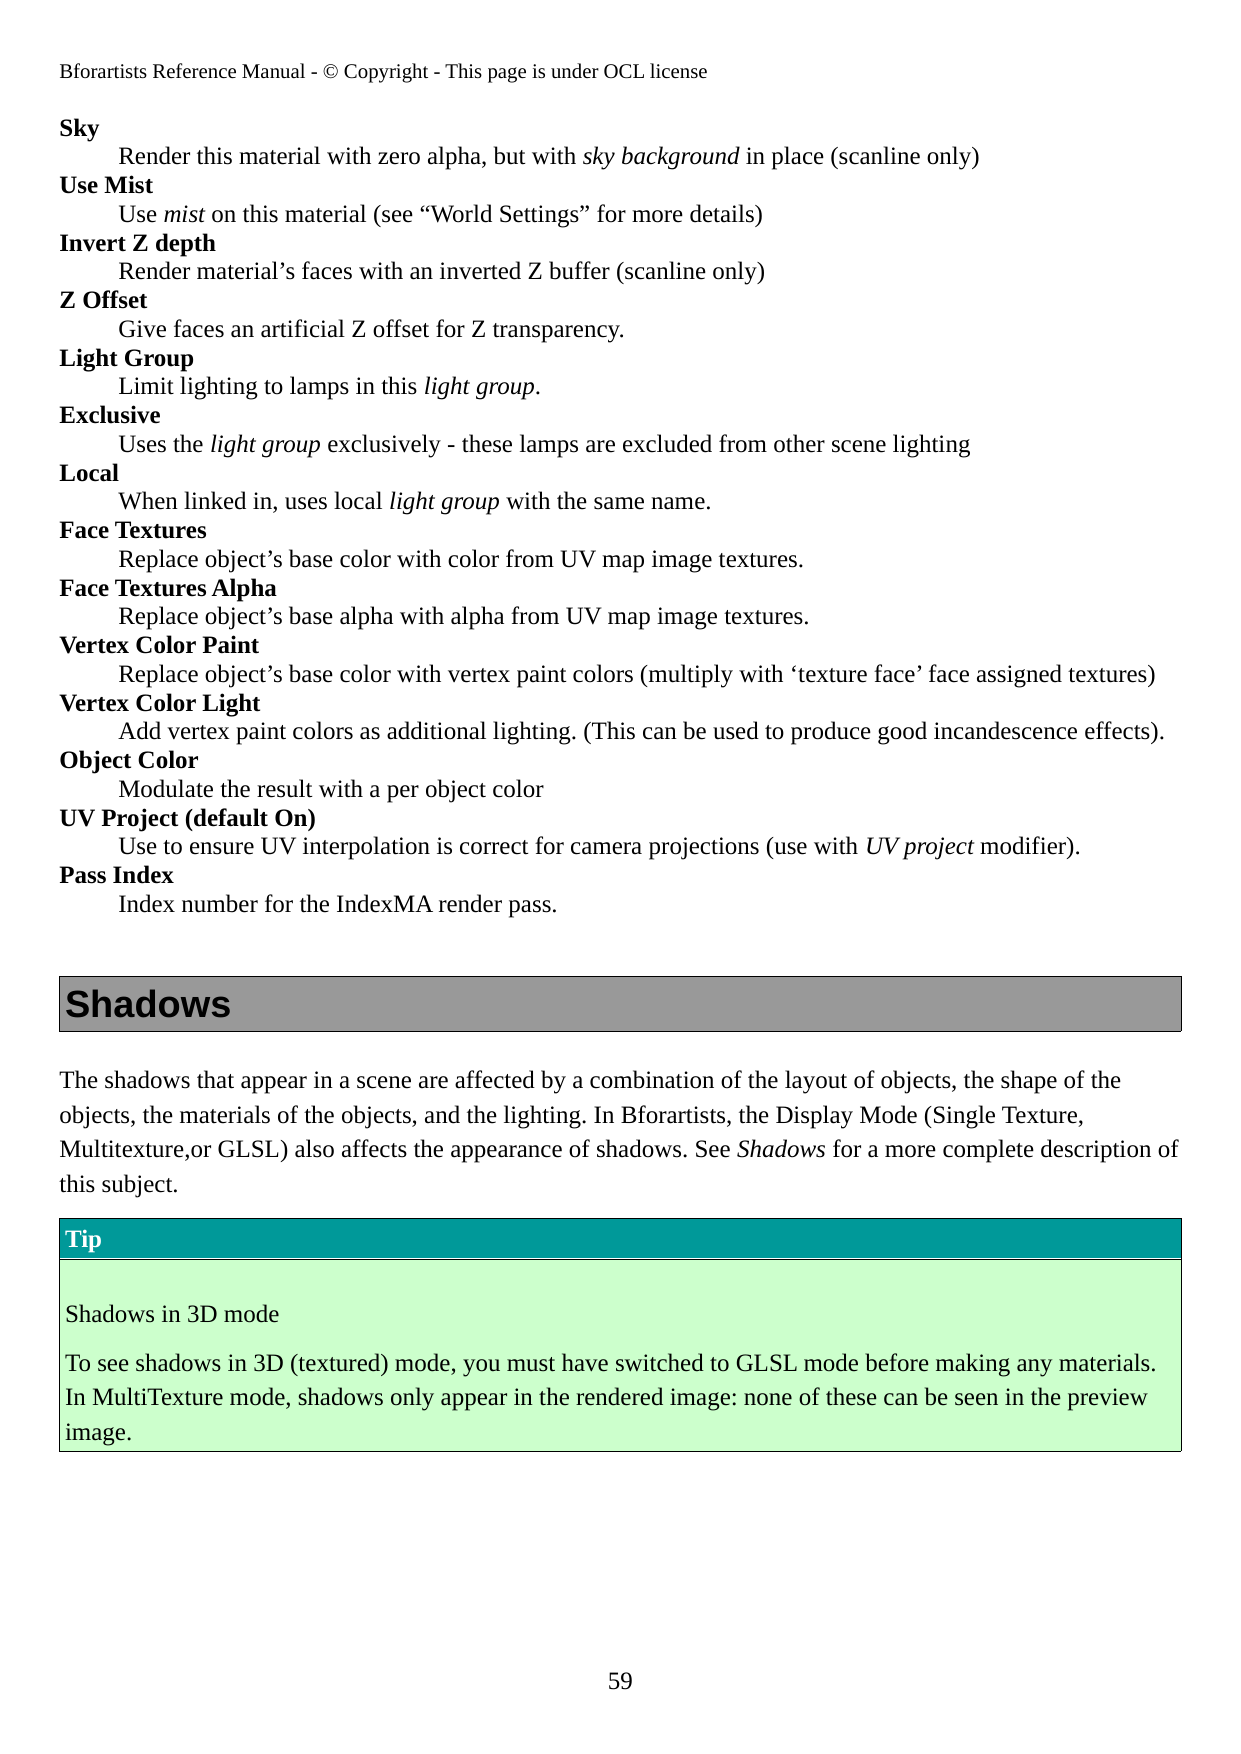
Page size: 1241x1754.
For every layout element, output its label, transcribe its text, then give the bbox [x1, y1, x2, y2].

list Limit lighting to lamps in this light group. [118, 371, 1181, 400]
subtitle Face Textures [59, 515, 1181, 544]
subtitle Vertex Color Paint [59, 630, 1181, 659]
subtitle Face Textures Alpha [59, 573, 1181, 601]
subtitle Z Offset [59, 285, 1181, 314]
list Replace object’s base color with vertex paint colors (multiply with ‘texture face’ face assigned textures) [118, 659, 1181, 688]
subtitle Invert Z depth [59, 228, 1181, 256]
list Modulate the result with a per object color [118, 774, 1181, 803]
subtitle Use Mist [59, 170, 1181, 199]
subtitle Exclusive [59, 400, 1181, 429]
list Render material’s faces with an inverted Z buffer (scanline only) [118, 256, 1181, 285]
table_cell Shadows in 3D mode To see shadows in 3D (textured) mode, you must have switched to GLSL mode before making any materials. In MultiTexture mode, shadows only appear in the rendered image: none of these can be seen in the preview image. [60, 1260, 1181, 1451]
list Add vertex paint colors as additional lighting. (This can be used to produce good incandescence effects). [118, 716, 1181, 745]
list Give faces an artificial Z offset for Z transparency. [118, 314, 1181, 343]
table_header Shadows [60, 977, 1181, 1031]
subtitle Light Group [59, 343, 1181, 371]
subtitle Vertex Color Light [59, 688, 1181, 716]
list Render this material with zero alpha, but with sky background in place (scanline only) [118, 141, 1181, 170]
list Use mist on this material (see “World Settings” for more details) [118, 199, 1181, 228]
table_header Tip [60, 1219, 1181, 1258]
text The shadows that appear in a scene are affected by a combination of the layout of objects, the shape of the objects, the materials of the objects, and the lighting. In Bforartists, the Display Mode (Single Texture, Multitexture,or GLSL) also affects the appearance of shadows. See Shadows for a more complete description of this subject. [59, 1066, 1181, 1198]
list Replace object’s base alpha with alpha from UV map image textures. [118, 601, 1181, 630]
list Index number for the IndexMA render pass. [118, 889, 1181, 918]
subtitle Local [59, 458, 1181, 486]
subtitle Sky [59, 113, 1181, 141]
subtitle UV Project (default On) [59, 803, 1181, 831]
subtitle Pass Index [59, 860, 1181, 889]
list When linked in, uses local light group with the same name. [118, 486, 1181, 515]
list Use to ensure UV interpolation is correct for camera projections (use with UV project modifier). [118, 831, 1181, 860]
list Replace object’s base color with color from UV map image textures. [118, 544, 1181, 573]
subtitle Object Color [59, 745, 1181, 774]
list Uses the light group exclusively - these lamps are excluded from other scene lighting [118, 429, 1181, 458]
